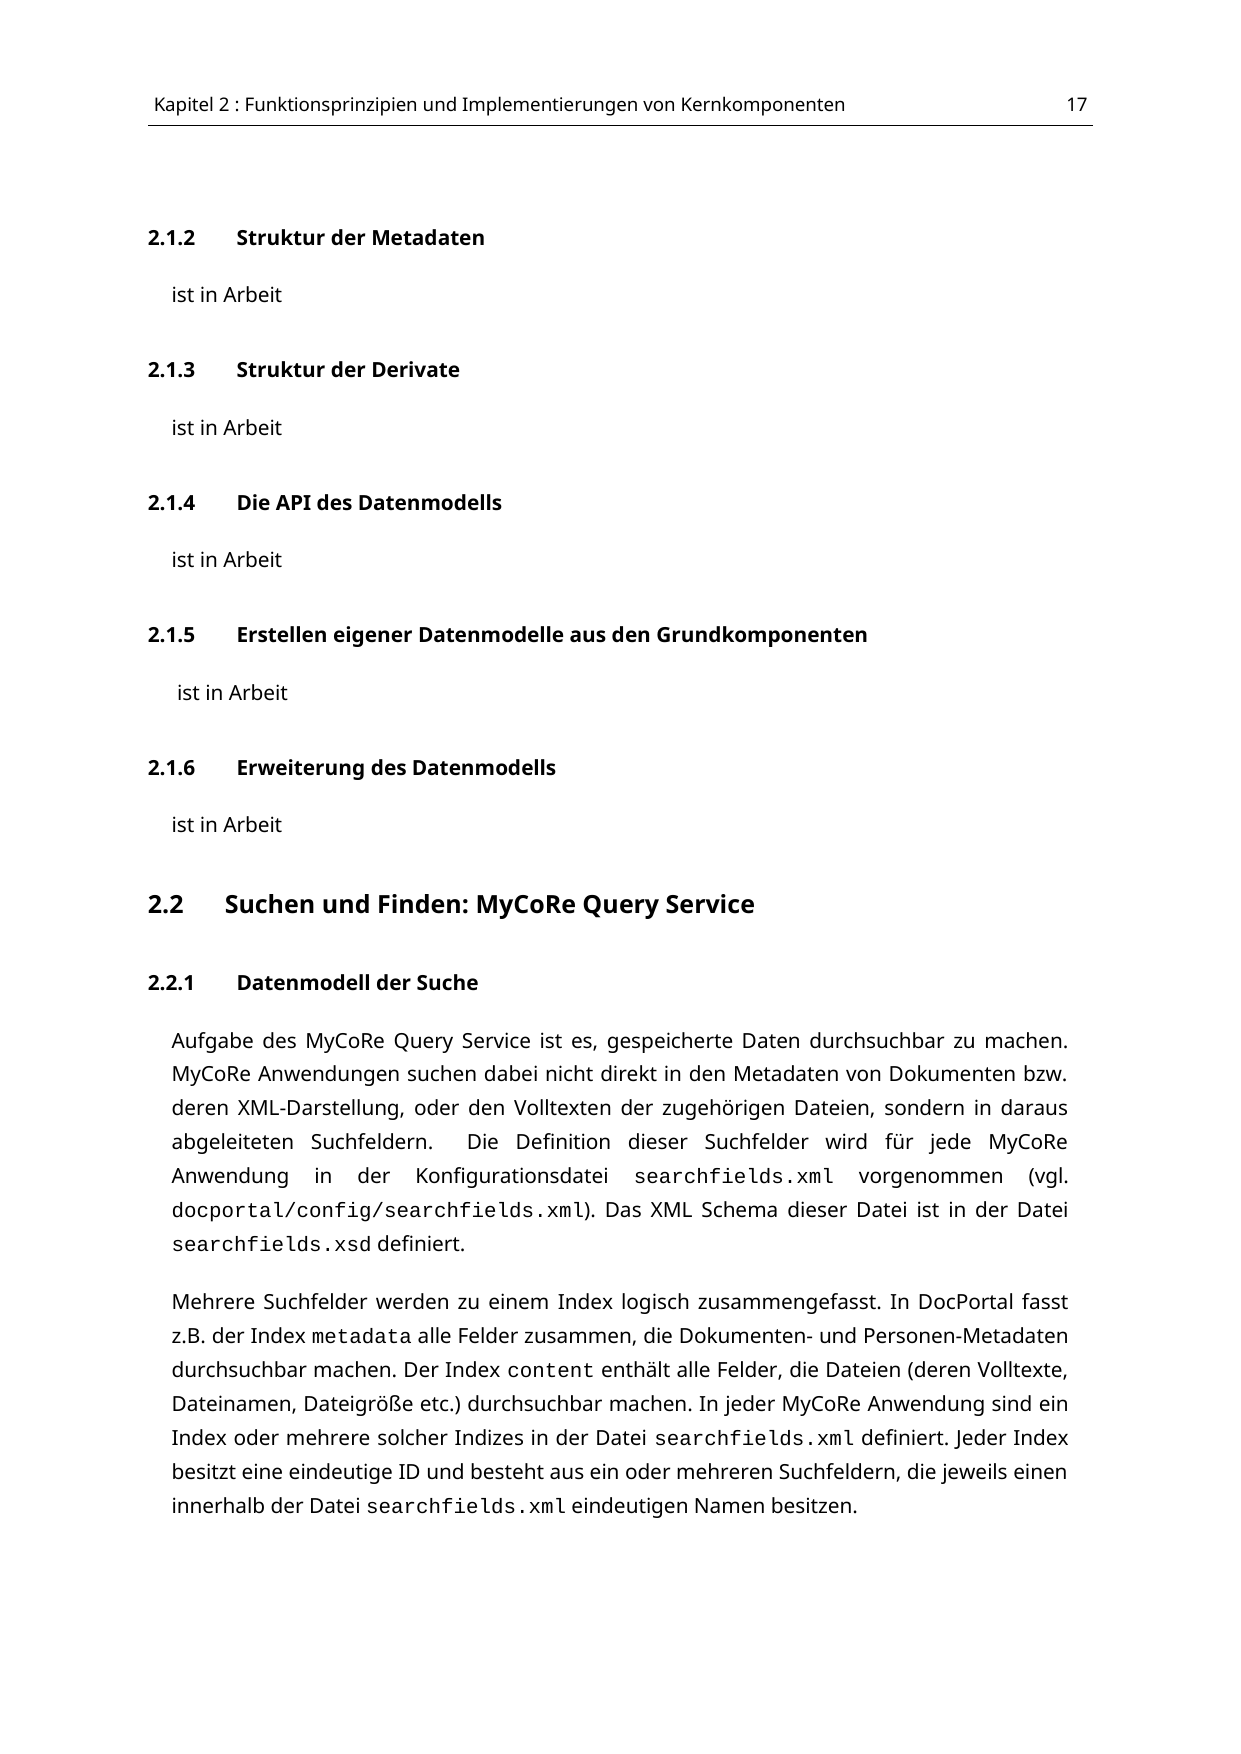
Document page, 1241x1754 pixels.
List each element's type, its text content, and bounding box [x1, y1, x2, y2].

text Aufgabe des MyCoRe Query Service ist es, gespeicherte Daten durchsuchbar zu machen. MyCoRe Anwendungen suchen dabei nicht direkt in den Metadaten von Dokumenten bzw. deren XML-Darstellung, oder den Volltexten der zugehörigen Dateien, sondern in daraus abgeleiteten Suchfeldern. Die Definition dieser Suchfelder wird für jede MyCoRe Anwendung in der Konfigurationsdatei searchfields.xml vorgenommen (vgl. docportal/config/searchfields.xml). Das XML Schema dieser Datei ist in der Datei searchfields.xsd definiert. [171, 1026, 1069, 1258]
subtitle Erweiterung des Datenmodells [148, 753, 1092, 781]
text ist in Arbeit [171, 545, 1069, 573]
text ist in Arbeit [171, 678, 1069, 706]
text ist in Arbeit [171, 810, 1069, 838]
subtitle Datenmodell der Suche [148, 968, 1092, 997]
subtitle Suchen und Finden: MyCoRe Query Service [148, 886, 1092, 920]
text ist in Arbeit [171, 413, 1069, 441]
subtitle Die API des Datenmodells [148, 488, 1092, 516]
subtitle Struktur der Metadaten [148, 223, 1092, 251]
subtitle Struktur der Derivate [148, 355, 1092, 383]
subtitle Erstellen eigener Datenmodelle aus den Grundkomponenten [148, 620, 1092, 648]
text Mehrere Suchfelder werden zu einem Index logisch zusammengefasst. In DocPortal fasst z.B. der Index metadata alle Felder zusammen, die Dokumenten- und Personen-Metadaten durchsuchbar machen. Der Index content enthält alle Felder, die Dateien (deren Volltexte, Dateinamen, Dateigröße etc.) durchsuchbar machen. In jeder MyCoRe Anwendung sind ein Index oder mehrere solcher Indizes in der Datei searchfields.xml definiert. Jeder Index besitzt eine eindeutige ID und besteht aus ein oder mehreren Suchfeldern, die jeweils einen innerhalb der Datei searchfields.xml eindeutigen Namen besitzen. [171, 1287, 1069, 1520]
text ist in Arbeit [171, 280, 1069, 308]
